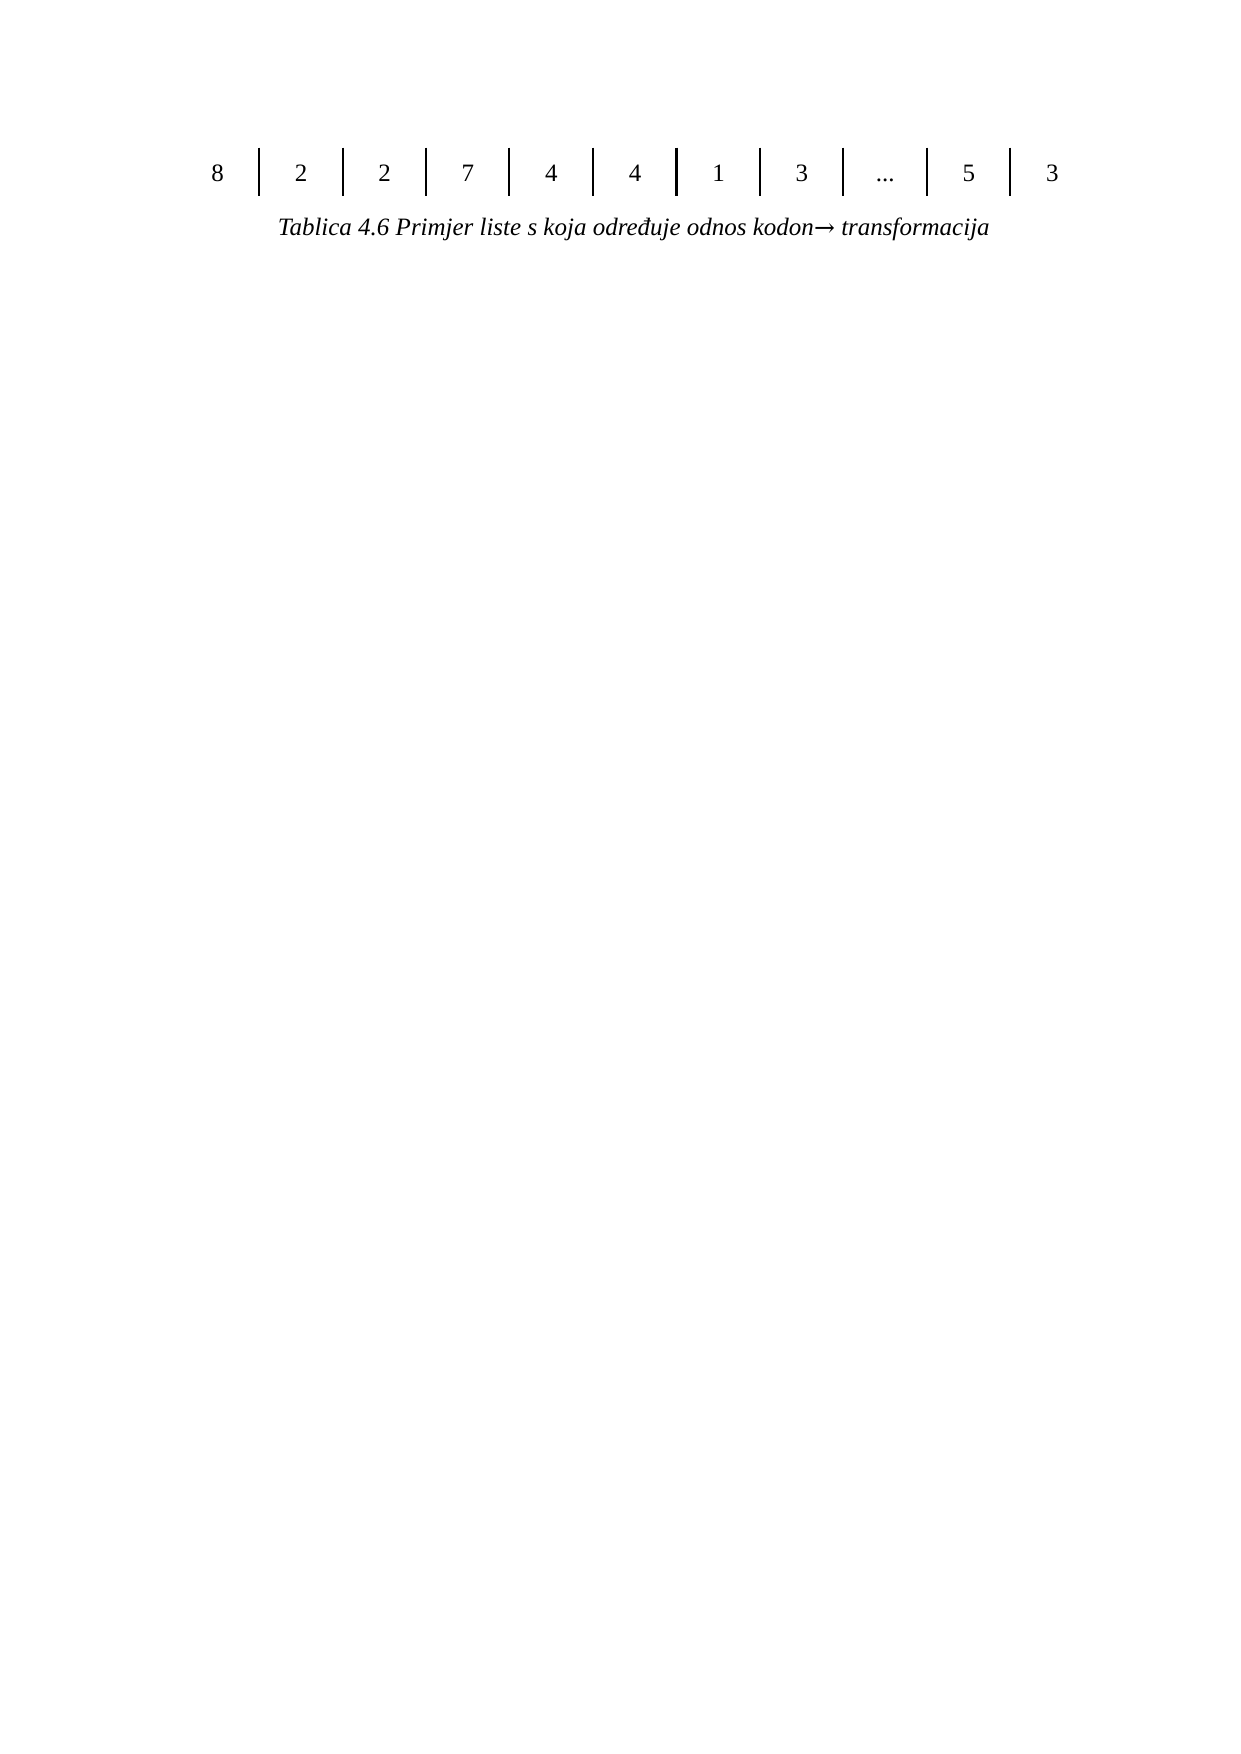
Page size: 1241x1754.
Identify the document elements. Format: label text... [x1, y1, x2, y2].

table_cell 7 [427, 148, 508, 196]
table_cell 2 [260, 148, 342, 196]
table_cell 8 [176, 148, 258, 196]
table_cell 4 [594, 148, 675, 196]
table_cell 5 [928, 148, 1009, 196]
text Tablica 4.6 Primjer liste s koja određuje odnos kodon→ transformacija [176, 208, 1094, 243]
table_cell 4 [510, 148, 592, 196]
table_cell ... [844, 148, 926, 196]
table_cell 3 [761, 148, 842, 196]
table_cell 3 [1011, 148, 1094, 196]
table_cell 2 [344, 148, 425, 196]
table_cell 1 [678, 148, 759, 196]
